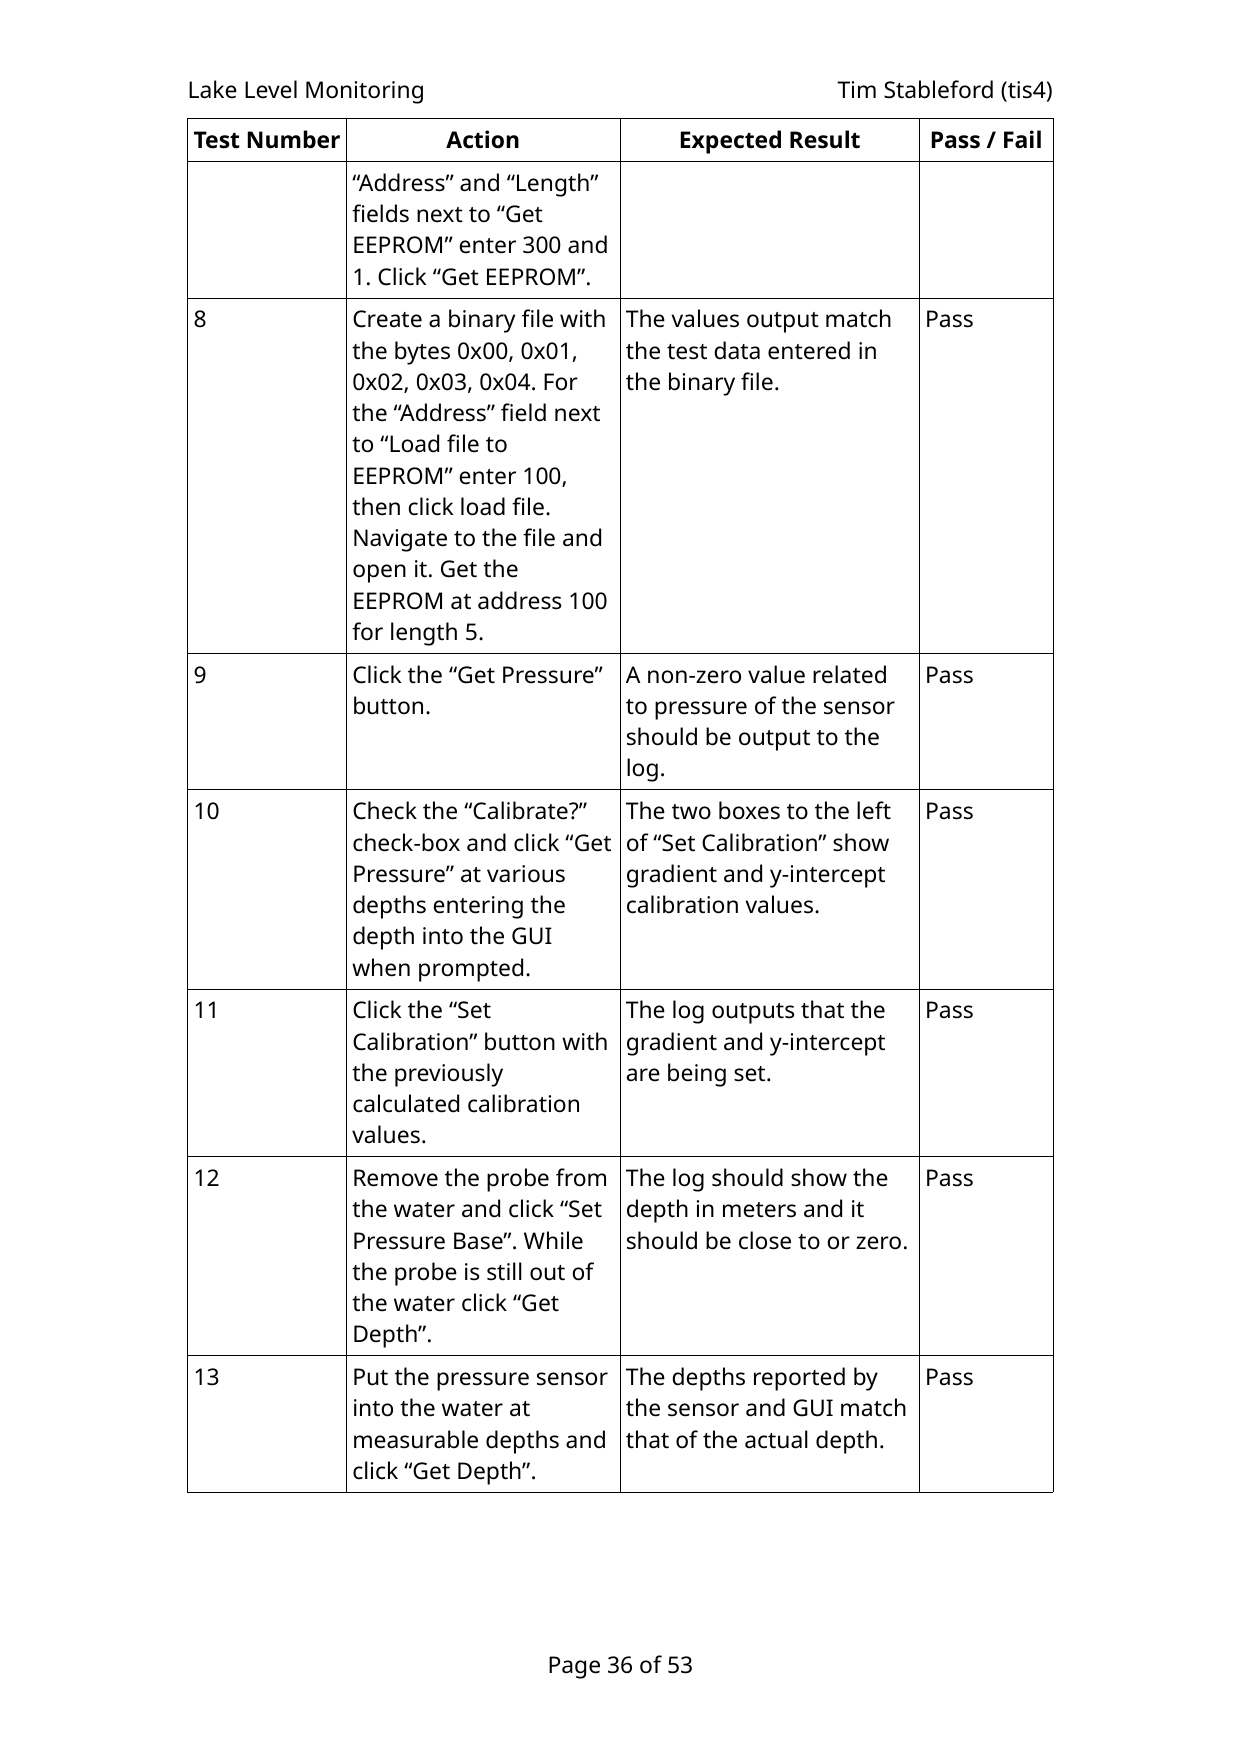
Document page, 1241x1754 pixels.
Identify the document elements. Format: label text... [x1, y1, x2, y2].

table_cell The log outputs that the gradient and y-intercept are being set. [621, 990, 919, 1156]
table_cell 13 [188, 1356, 346, 1492]
table_header Pass / Fail [920, 119, 1053, 161]
table_header Action [347, 119, 620, 161]
table_cell [621, 162, 919, 297]
table_cell Click the “Set Calibration” button with the previously calculated calibration values. [347, 990, 620, 1156]
table_cell Pass [920, 654, 1053, 789]
table_cell The depths reported by the sensor and GUI match that of the actual depth. [621, 1356, 919, 1492]
table_cell Check the “Calibrate?” check-box and click “Get Pressure” at various depths entering the depth into the GUI when prompted. [347, 790, 620, 988]
table_cell Remove the probe from the water and click “Set Pressure Base”. While the probe is still out of the water click “Get Depth”. [347, 1157, 620, 1355]
table_cell Pass [920, 299, 1053, 653]
table_cell A non-zero value related to pressure of the sensor should be output to the log. [621, 654, 919, 789]
table_cell Click the “Get Pressure” button. [347, 654, 620, 789]
table_cell Pass [920, 1356, 1053, 1492]
table_cell Put the pressure sensor into the water at measurable depths and click “Get Depth”. [347, 1356, 620, 1492]
table_header Expected Result [621, 119, 919, 161]
table_header Test Number [188, 119, 346, 161]
table_cell 9 [188, 654, 346, 789]
table_cell 8 [188, 299, 346, 653]
table_cell 10 [188, 790, 346, 988]
table_cell [188, 162, 346, 297]
table_cell The values output match the test data entered in the binary file. [621, 299, 919, 653]
table_cell The log should show the depth in meters and it should be close to or zero. [621, 1157, 919, 1355]
table_cell Pass [920, 1157, 1053, 1355]
table_cell Pass [920, 790, 1053, 988]
table_cell 11 [188, 990, 346, 1156]
table_cell “Address” and “Length” fields next to “Get EEPROM” enter 300 and 1. Click “Get EEPROM”. [347, 162, 620, 297]
table_cell [920, 162, 1053, 297]
table_cell The two boxes to the left of “Set Calibration” show gradient and y-intercept calibration values. [621, 790, 919, 988]
table_cell Pass [920, 990, 1053, 1156]
table_cell Create a binary file with the bytes 0x00, 0x01, 0x02, 0x03, 0x04. For the “Address” field next to “Load file to EEPROM” enter 100, then click load file. Navigate to the file and open it. Get the EEPROM at address 100 for length 5. [347, 299, 620, 653]
table_cell 12 [188, 1157, 346, 1355]
